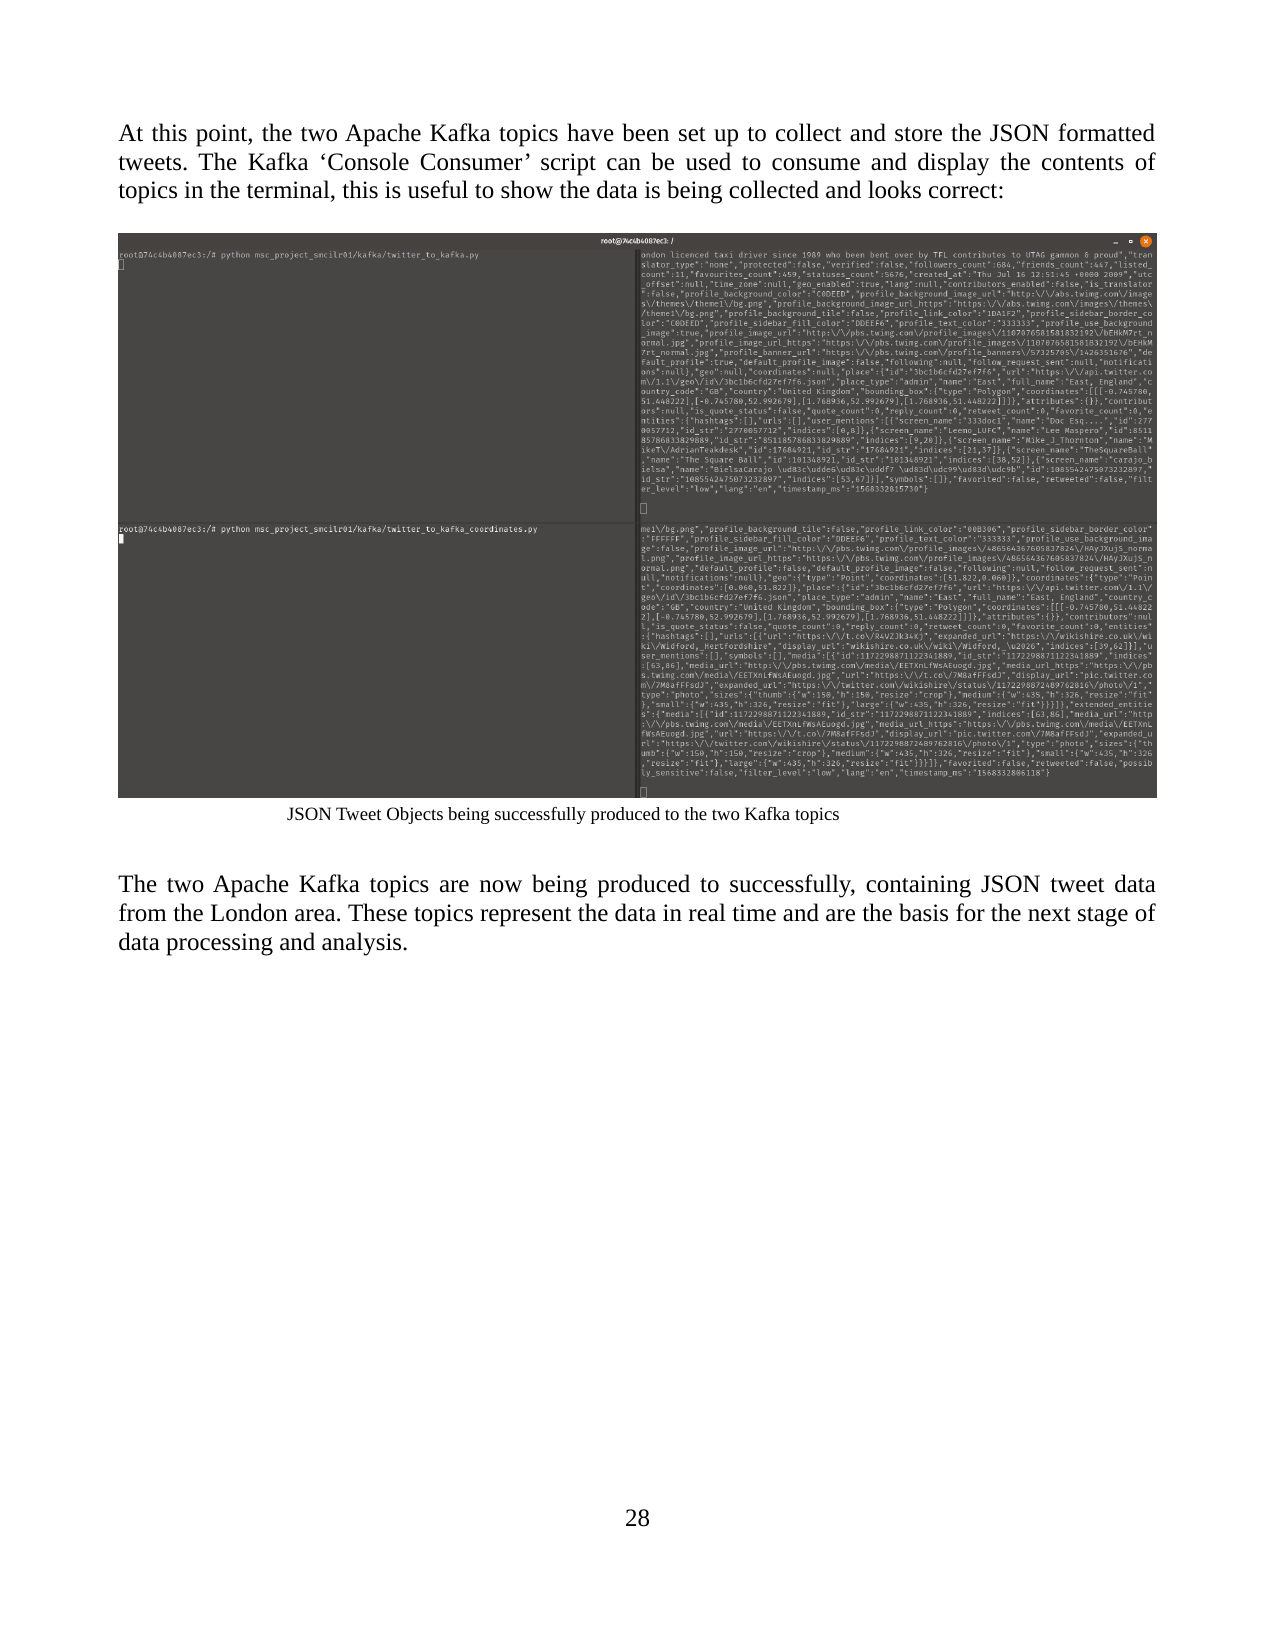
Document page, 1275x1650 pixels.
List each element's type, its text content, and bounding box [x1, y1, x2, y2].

text JSON Tweet Objects being successfully produced to the two Kafka topics [118, 798, 1157, 826]
picture [118, 233, 1157, 798]
text At this point, the two Apache Kafka topics have been set up to collect and store the JSON formatted tweets. The Kafka ‘Console Consumer’ script can be used to consume and display the contents of topics in the terminal, this is useful to show the data is being collected and looks correct: [118, 118, 1157, 204]
text The two Apache Kafka topics are now being produced to successfully, containing JSON tweet data from the London area. These topics represent the data in real time and are the basis for the next stage of data processing and analysis. [118, 869, 1157, 956]
